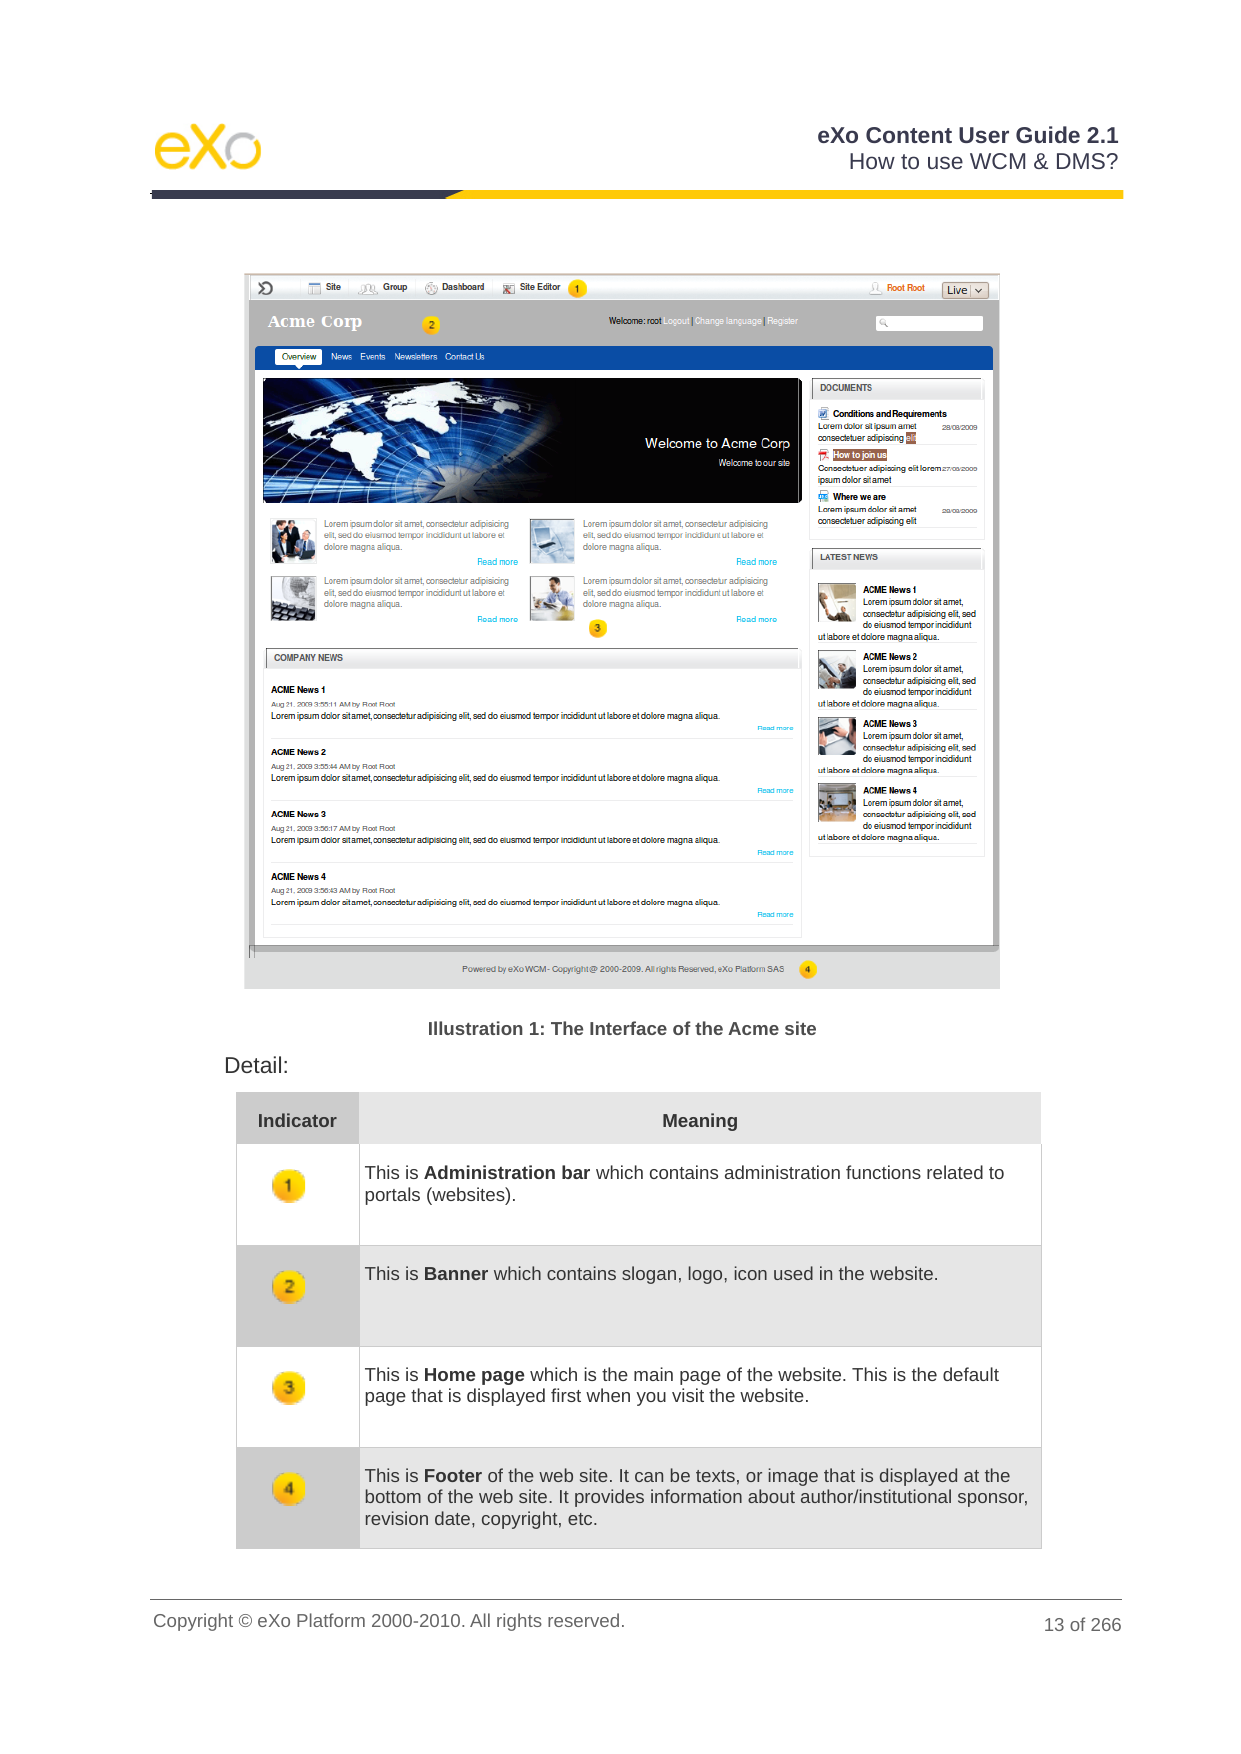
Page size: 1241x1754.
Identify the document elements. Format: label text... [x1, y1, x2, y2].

picture [271, 1371, 306, 1405]
table_cell This is Footer of the web site. It can be texts, or image that is displayed at the bottom of the web site. It provides information about author/institutional sponsor, revision date, copyright, etc. [360, 1448, 1041, 1548]
table_cell This is Home page which is the main page of the website. This is the default page that is displayed first when you visit the website. [360, 1347, 1041, 1447]
table_header Meaning [359, 1092, 1041, 1144]
picture [151, 190, 1124, 199]
text Illustration 1: The Interface of the Acme site [197, 326, 1048, 1039]
picture [271, 1169, 306, 1203]
table_cell [237, 1246, 359, 1346]
table_header Indicator [236, 1092, 359, 1144]
picture [271, 1472, 306, 1506]
table_cell This is Banner which contains slogan, logo, icon used in the website. [360, 1246, 1041, 1346]
picture [244, 273, 1000, 989]
table_cell This is Administration bar which contains administration functions related to portals (websites). [360, 1144, 1041, 1245]
picture [271, 1270, 306, 1304]
table_cell [237, 1405, 359, 1447]
table_cell [237, 1144, 359, 1245]
table_cell [237, 1448, 359, 1548]
picture [155, 123, 262, 170]
table_cell [237, 1347, 359, 1404]
